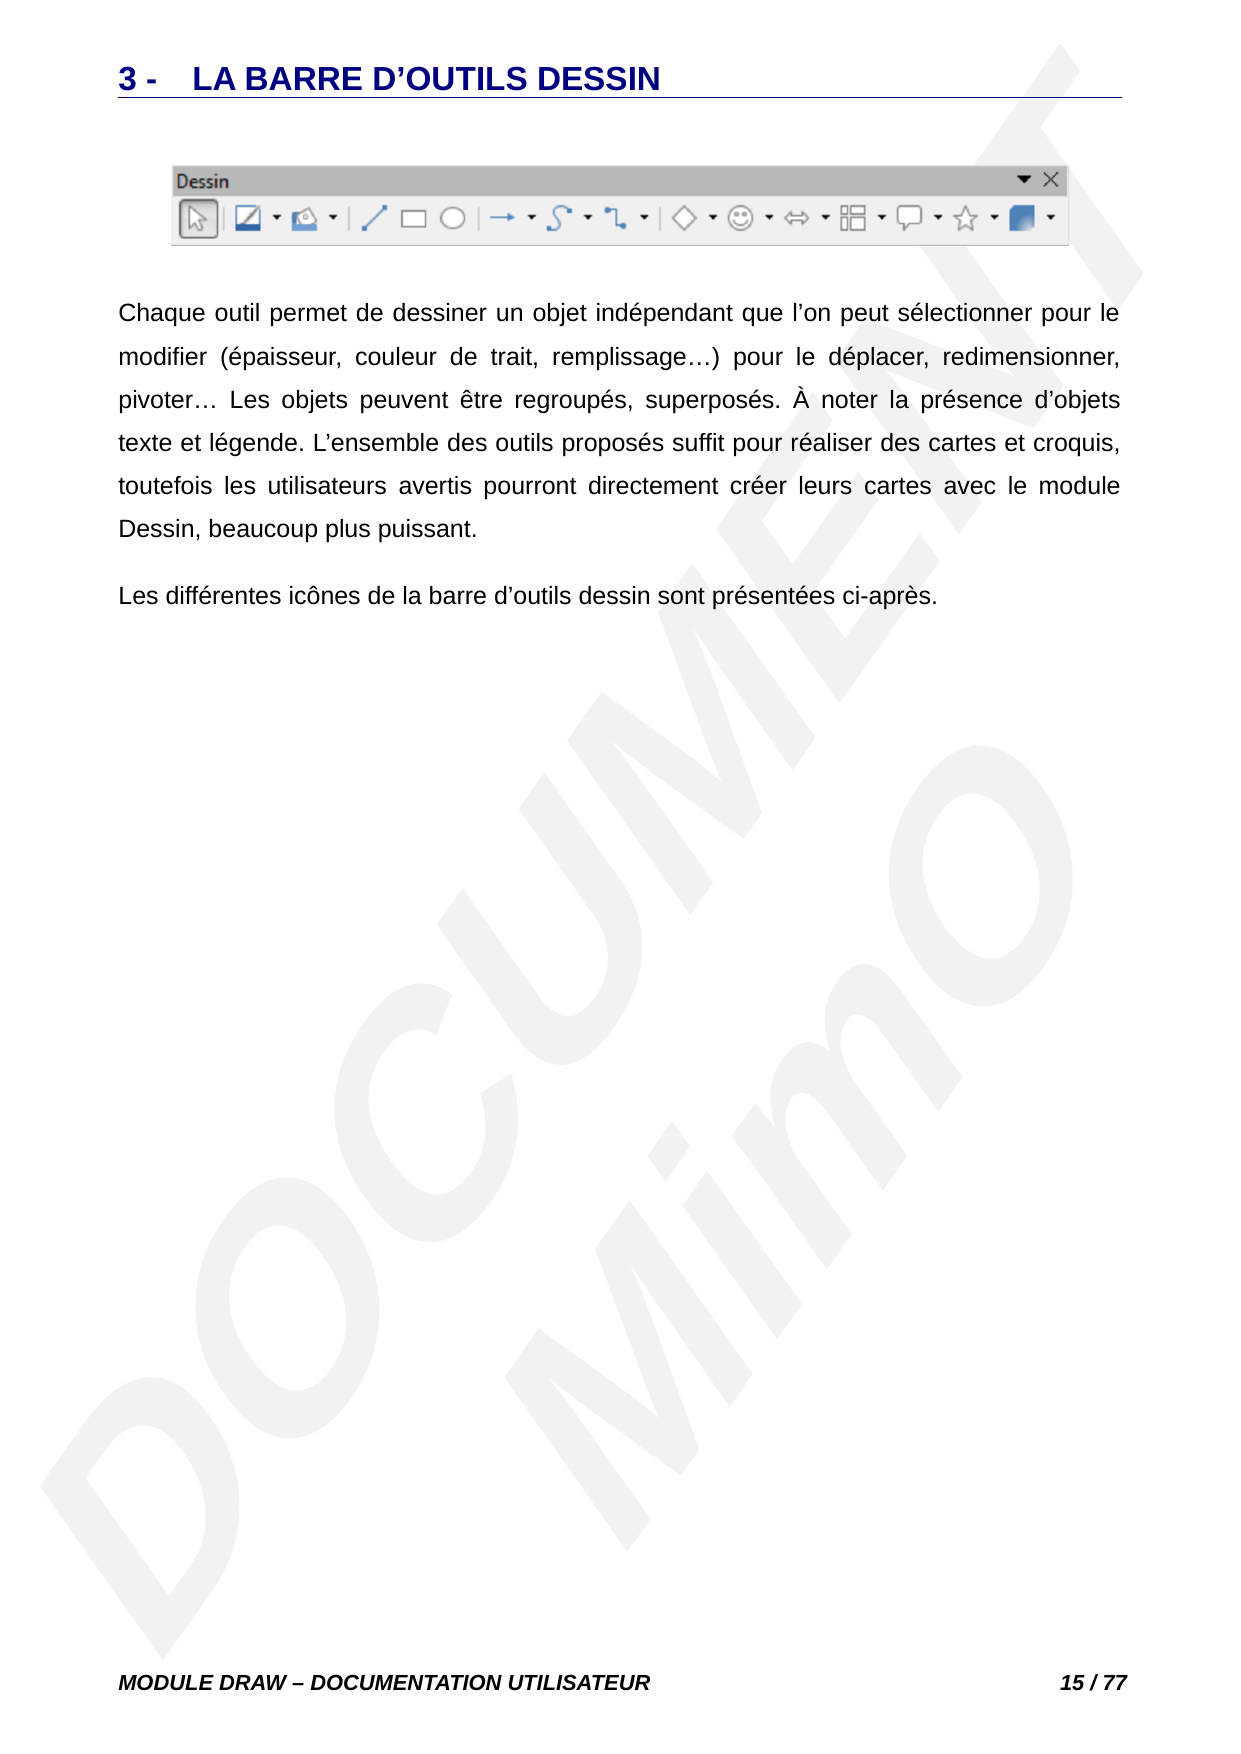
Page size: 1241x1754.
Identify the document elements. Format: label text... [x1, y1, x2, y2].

picture [171, 165, 1070, 246]
text Les différentes icônes de la barre d’outils dessin sont présentées ci-après. [118, 581, 1122, 609]
subtitle La barre d’outils dessin [118, 59, 1122, 97]
text Chaque outil permet de dessiner un objet indépendant que l’on peut sélectionner pour le modifier (épaisseur, couleur de trait, remplissage…) pour le déplacer, redimensionner, pivoter… Les objets peuvent être regroupés, superposés. À noter la présence d’objets texte et légende. L’ensemble des outils proposés suffit pour réaliser des cartes et croquis, toutefois les utilisateurs avertis pourront directement créer leurs cartes avec le module Dessin, beaucoup plus puissant. [118, 298, 1122, 543]
